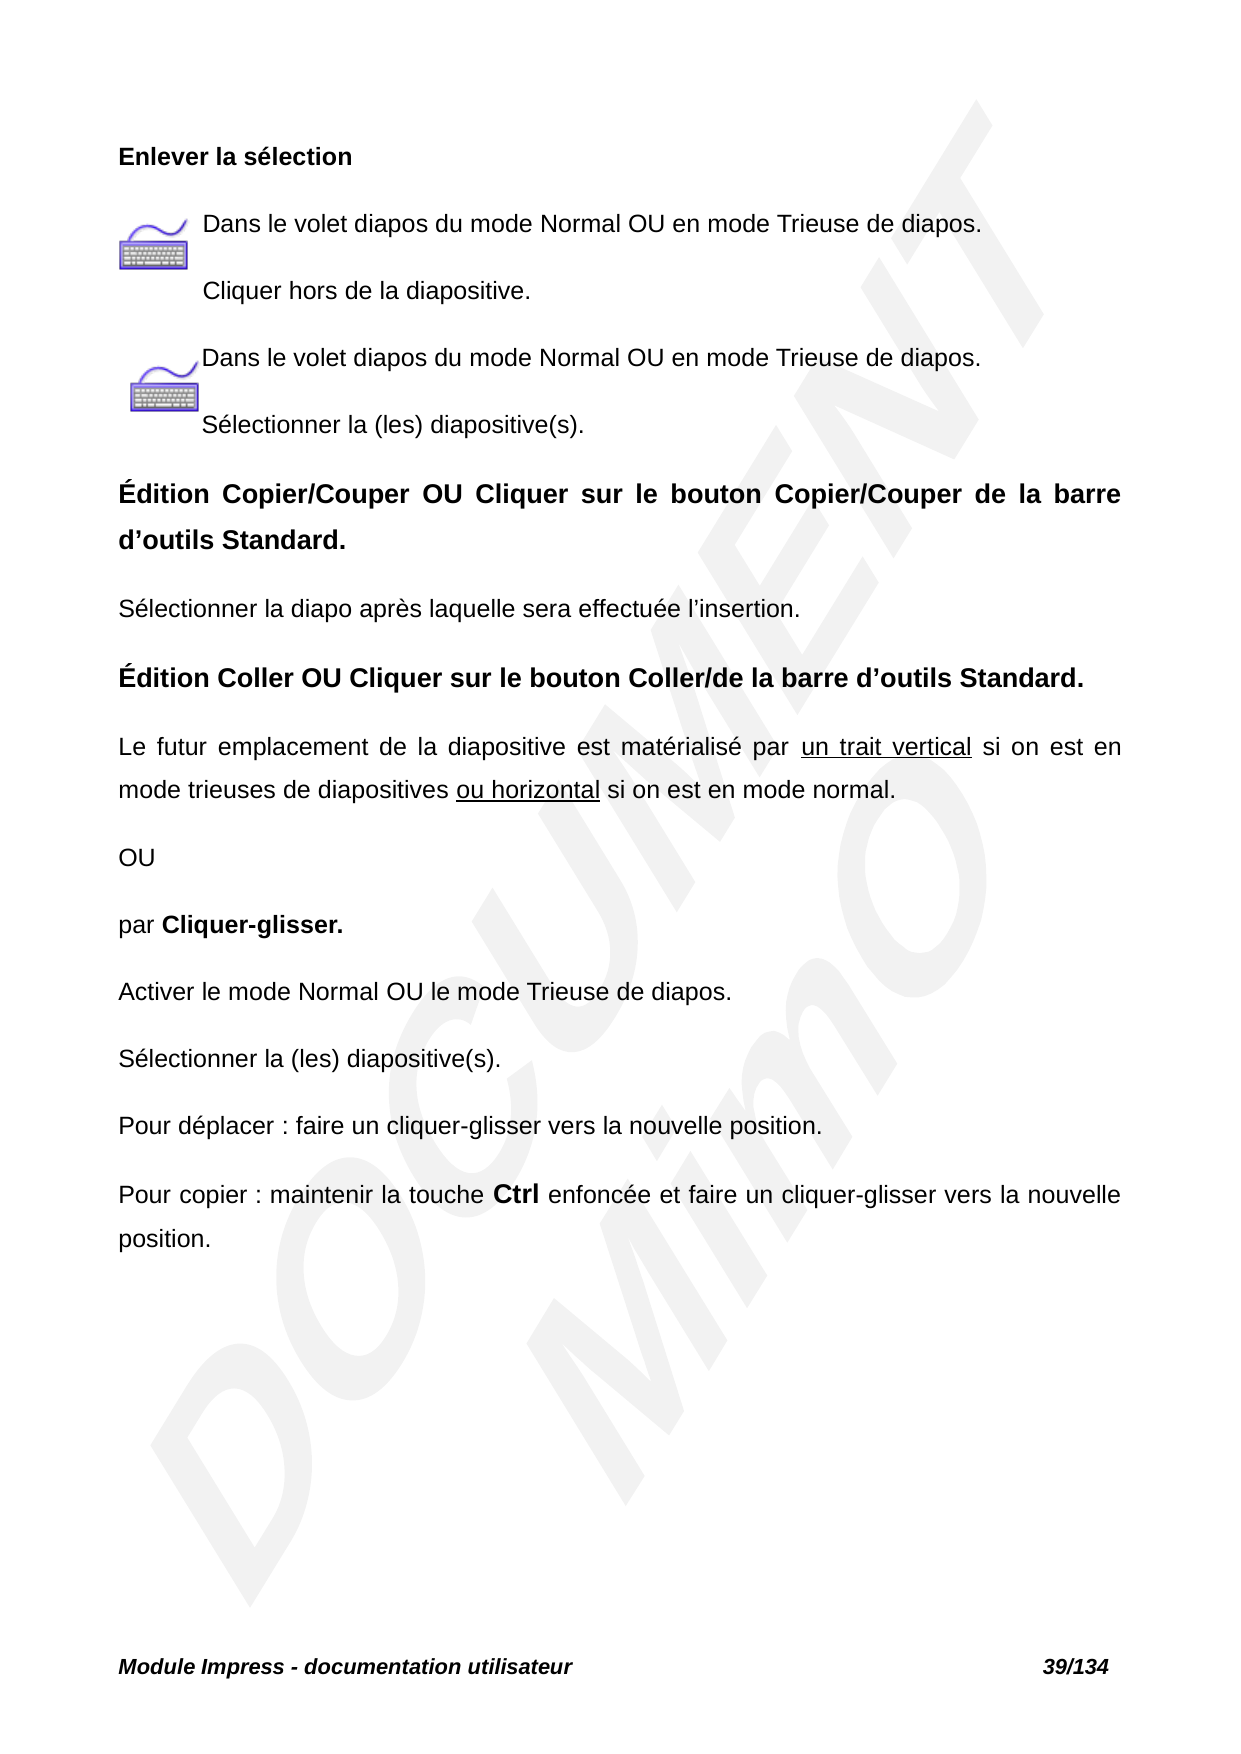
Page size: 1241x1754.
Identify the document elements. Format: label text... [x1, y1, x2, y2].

text OU [118, 842, 1122, 872]
text par Cliquer-glisser. [118, 910, 1122, 939]
text Édition Copier/Couper OU Cliquer sur le bouton Copier/Couper de la barre d’outils Standard. [118, 478, 1122, 555]
text Sélectionner la (les) diapositive(s). [118, 1044, 1122, 1073]
picture [126, 350, 202, 426]
text Édition Coller OU Cliquer sur le bouton Coller/de la barre d’outils Standard. [118, 662, 1122, 693]
text Sélectionner la diapo après laquelle sera effectuée l’insertion. [118, 594, 1122, 623]
text Activer le mode Normal OU le mode Trieuse de diapos. [118, 977, 1122, 1006]
text Pour copier : maintenir la touche Ctrl enfoncée et faire un cliquer-glisser vers la nouvelle position. [118, 1178, 1122, 1253]
text Dans le volet diapos du mode Normal OU en mode Trieuse de diapos. [191, 209, 1122, 238]
text Cliquer hors de la diapositive. [118, 276, 1122, 305]
text Dans le volet diapos du mode Normal OU en mode Trieuse de diapos. [118, 343, 1122, 372]
picture [115, 208, 191, 284]
text Le futur emplacement de la diapositive est matérialisé par un trait vertical si on est en mode trieuses de diapositives ou horizontal si on est en mode normal. [118, 732, 1122, 804]
text Enlever la sélection [118, 142, 1122, 171]
text Pour déplacer : faire un cliquer-glisser vers la nouvelle position. [118, 1111, 1122, 1140]
text Sélectionner la (les) diapositive(s). [118, 410, 1122, 439]
